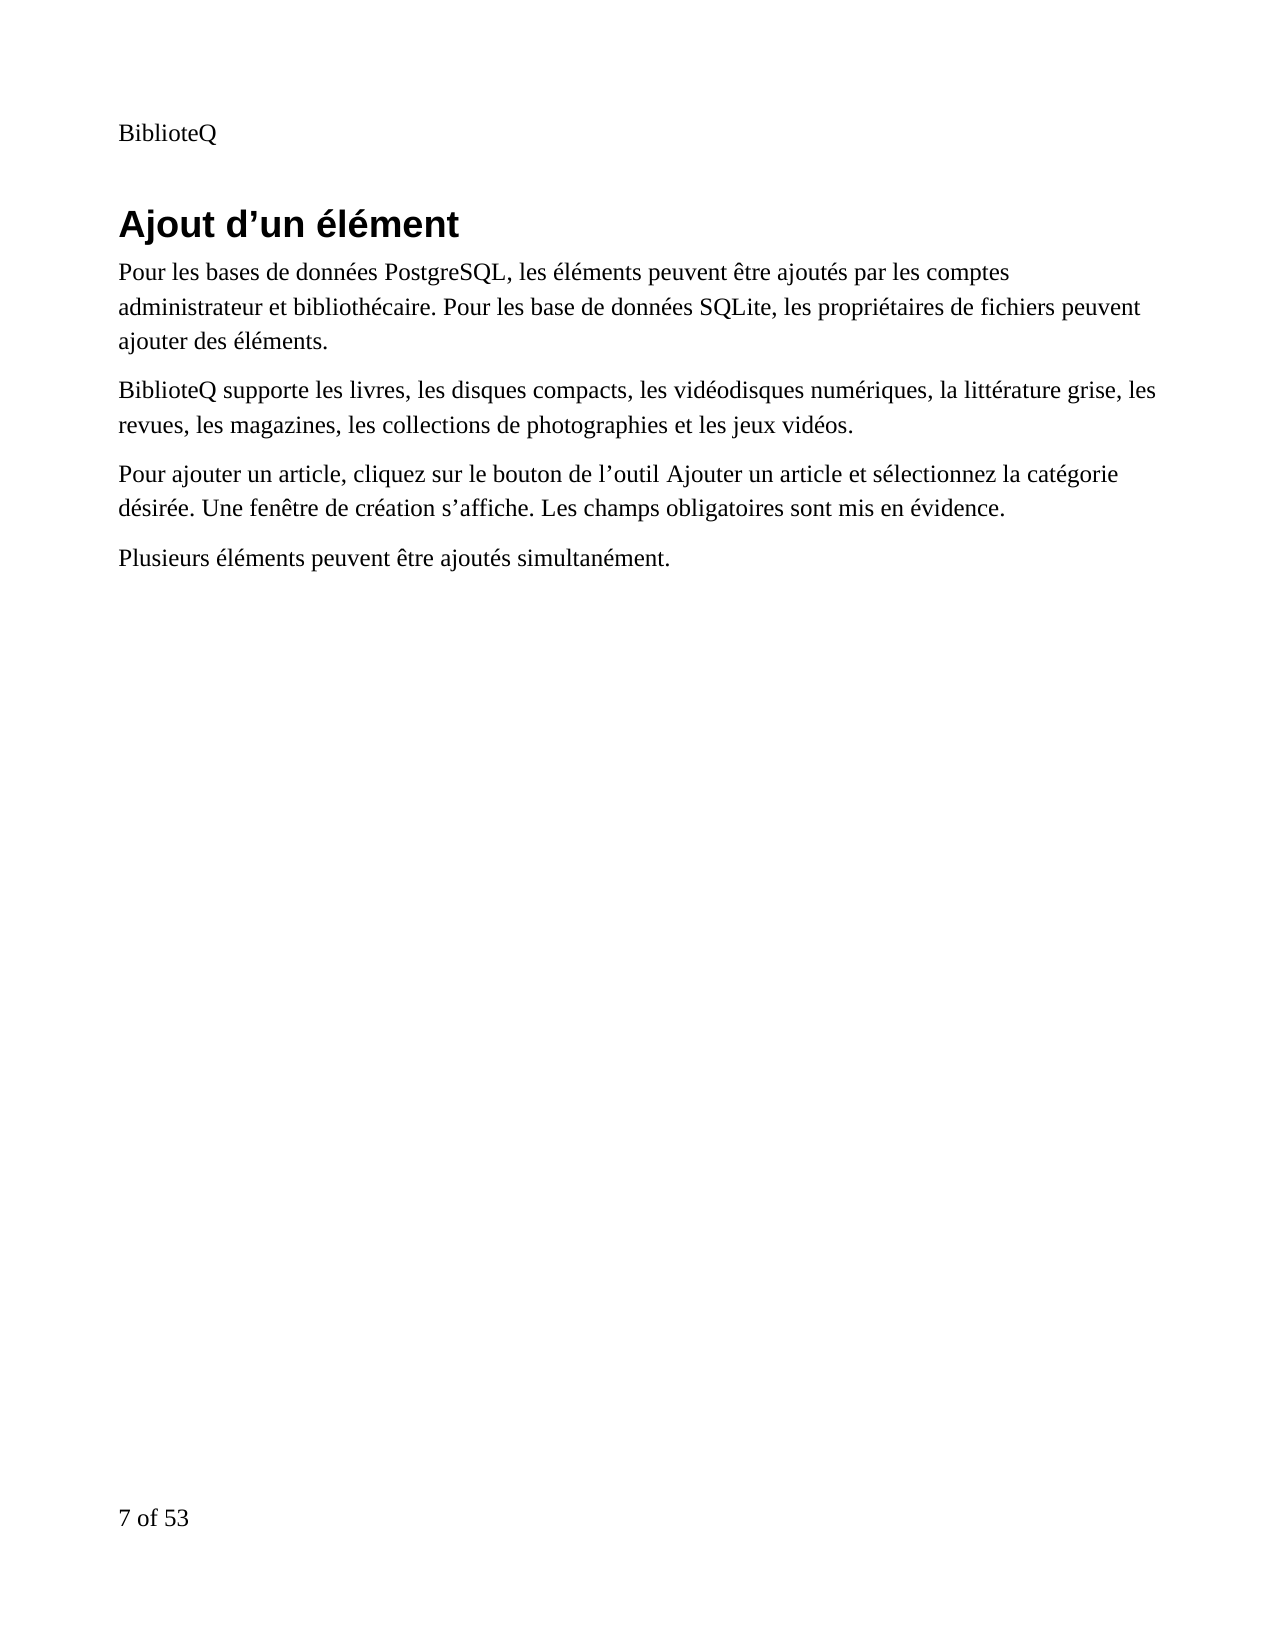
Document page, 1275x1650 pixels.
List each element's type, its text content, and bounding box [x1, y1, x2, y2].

text Pour ajouter un article, cliquez sur le bouton de l’outil Ajouter un article et sélectionnez la catégorie désirée. Une fenêtre de création s’affiche. Les champs obligatoires sont mis en évidence. [118, 459, 1157, 522]
text Plusieurs éléments peuvent être ajoutés simultanément. [118, 543, 1157, 571]
text BiblioteQ supporte les livres, les disques compacts, les vidéodisques numériques, la littérature grise, les revues, les magazines, les collections de photographies et les jeux vidéos. [118, 376, 1157, 439]
text Pour les bases de données PostgreSQL, les éléments peuvent être ajoutés par les comptes administrateur et bibliothécaire. Pour les base de données SQLite, les propriétaires de fichiers peuvent ajouter des éléments. [118, 257, 1157, 355]
subtitle Ajout d’un élément [118, 201, 1157, 245]
